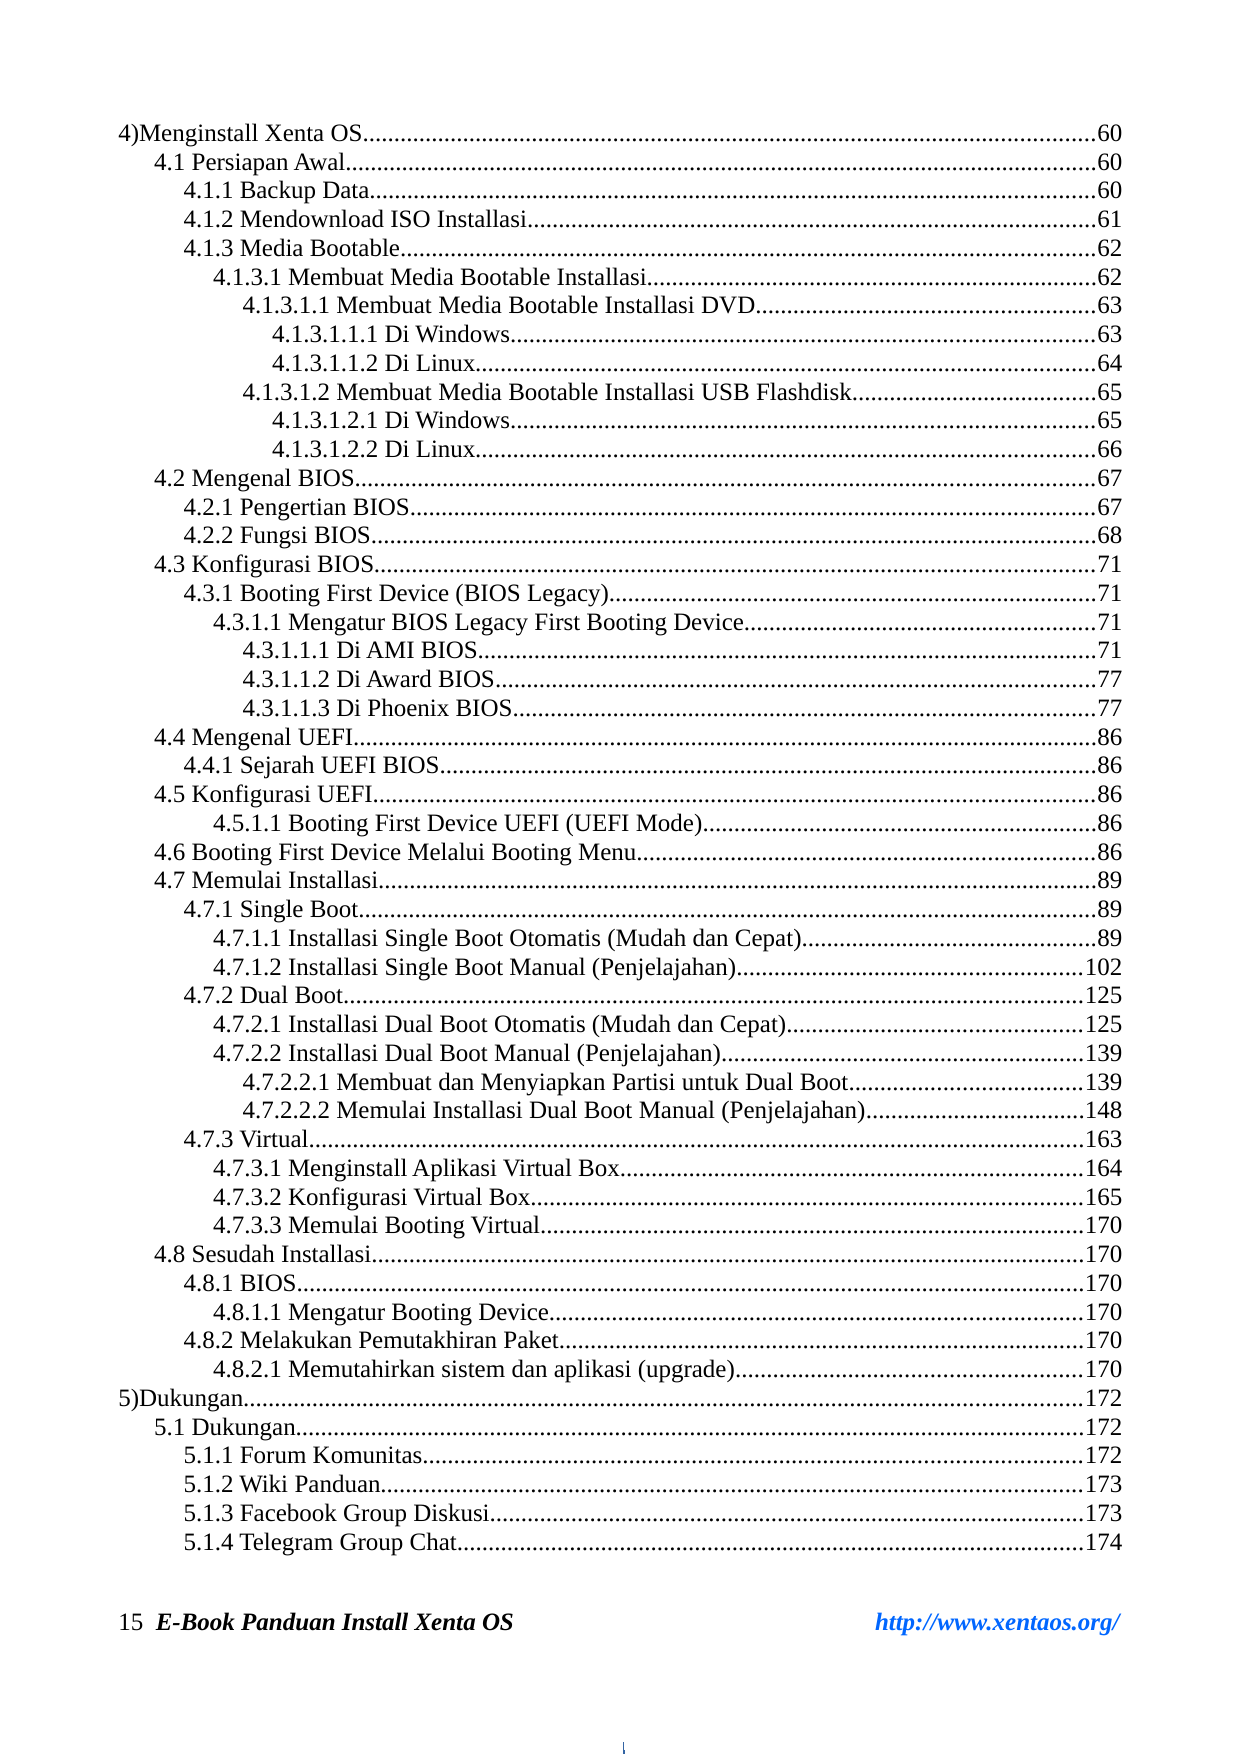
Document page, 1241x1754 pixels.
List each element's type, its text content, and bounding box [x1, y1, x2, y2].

text 5.1.2 Wiki Panduan 173 [177, 1469, 1122, 1498]
text 4.7.2.2.1 Membuat dan Menyiapkan Partisi untuk Dual Boot 139 [236, 1067, 1122, 1096]
text 4.2.1 Pengertian BIOS 67 [177, 492, 1122, 521]
text 4.6 Booting First Device Melalui Booting Menu 86 [148, 837, 1122, 866]
text 4.4.1 Sejarah UEFI BIOS 86 [177, 751, 1122, 779]
text 4.3.1.1.2 Di Award BIOS 77 [236, 664, 1122, 693]
text 4.8.2 Melakukan Pemutakhiran Paket 170 [177, 1326, 1122, 1354]
text 4.1.1 Backup Data 60 [177, 176, 1122, 204]
text 4.3 Konfigurasi BIOS 71 [148, 549, 1122, 578]
text 4.8.2.1 Memutahirkan sistem dan aplikasi (upgrade) 170 [207, 1354, 1122, 1383]
text 4.7.3.2 Konfigurasi Virtual Box 165 [207, 1182, 1122, 1211]
text 4.7.2.2.2 Memulai Installasi Dual Boot Manual (Penjelajahan) 148 [236, 1096, 1122, 1124]
text 4.1.3.1.1.2 Di Linux 64 [266, 348, 1122, 377]
text 4.4 Mengenal UEFI 86 [148, 722, 1122, 751]
text 5.1.1 Forum Komunitas 172 [177, 1441, 1122, 1469]
text 4.2.2 Fungsi BIOS 68 [177, 521, 1122, 549]
text 4.1.3 Media Bootable 62 [177, 233, 1122, 262]
text 4.7.3.3 Memulai Booting Virtual 170 [207, 1211, 1122, 1239]
text 4.1.2 Mendownload ISO Installasi 61 [177, 204, 1122, 233]
text 4.1 Persiapan Awal 60 [148, 147, 1122, 176]
text 4.8 Sesudah Installasi 170 [148, 1239, 1122, 1268]
text 4.3.1.1.1 Di AMI BIOS 71 [236, 636, 1122, 664]
text 5.1 Dukungan 172 [148, 1412, 1122, 1441]
text 4.3.1.1.3 Di Phoenix BIOS 77 [236, 693, 1122, 722]
text 5.1.3 Facebook Group Diskusi 173 [177, 1498, 1122, 1527]
text 4.7.2.1 Installasi Dual Boot Otomatis (Mudah dan Cepat) 125 [207, 1009, 1122, 1038]
text 5)Dukungan 172 [118, 1383, 1122, 1412]
text 4.7 Memulai Installasi 89 [148, 866, 1122, 894]
text 4.5 Konfigurasi UEFI 86 [148, 779, 1122, 808]
text 4.8.1.1 Mengatur Booting Device 170 [207, 1297, 1122, 1326]
text 4.1.3.1.1 Membuat Media Bootable Installasi DVD 63 [236, 291, 1122, 319]
text 4.7.1 Single Boot 89 [177, 894, 1122, 923]
text 4.7.1.1 Installasi Single Boot Otomatis (Mudah dan Cepat) 89 [207, 923, 1122, 952]
text 4.1.3.1.2 Membuat Media Bootable Installasi USB Flashdisk 65 [236, 377, 1122, 406]
text 4.1.3.1.1.1 Di Windows 63 [266, 319, 1122, 348]
text 4.7.2 Dual Boot 125 [177, 981, 1122, 1009]
text 4)Menginstall Xenta OS 60 [118, 118, 1122, 147]
text 4.7.1.2 Installasi Single Boot Manual (Penjelajahan) 102 [207, 952, 1122, 981]
text 4.1.3.1 Membuat Media Bootable Installasi 62 [207, 262, 1122, 291]
text 4.1.3.1.2.2 Di Linux 66 [266, 434, 1122, 463]
text 4.7.2.2 Installasi Dual Boot Manual (Penjelajahan) 139 [207, 1038, 1122, 1067]
text 4.3.1.1 Mengatur BIOS Legacy First Booting Device 71 [207, 607, 1122, 636]
text 4.1.3.1.2.1 Di Windows 65 [266, 406, 1122, 434]
text 4.7.3 Virtual 163 [177, 1124, 1122, 1153]
text 4.7.3.1 Menginstall Aplikasi Virtual Box 164 [207, 1153, 1122, 1182]
text 4.5.1.1 Booting First Device UEFI (UEFI Mode) 86 [207, 808, 1122, 837]
text 5.1.4 Telegram Group Chat 174 [177, 1527, 1122, 1556]
text 4.2 Mengenal BIOS 67 [148, 463, 1122, 492]
text 4.3.1 Booting First Device (BIOS Legacy) 71 [177, 578, 1122, 607]
text 4.8.1 BIOS 170 [177, 1268, 1122, 1297]
